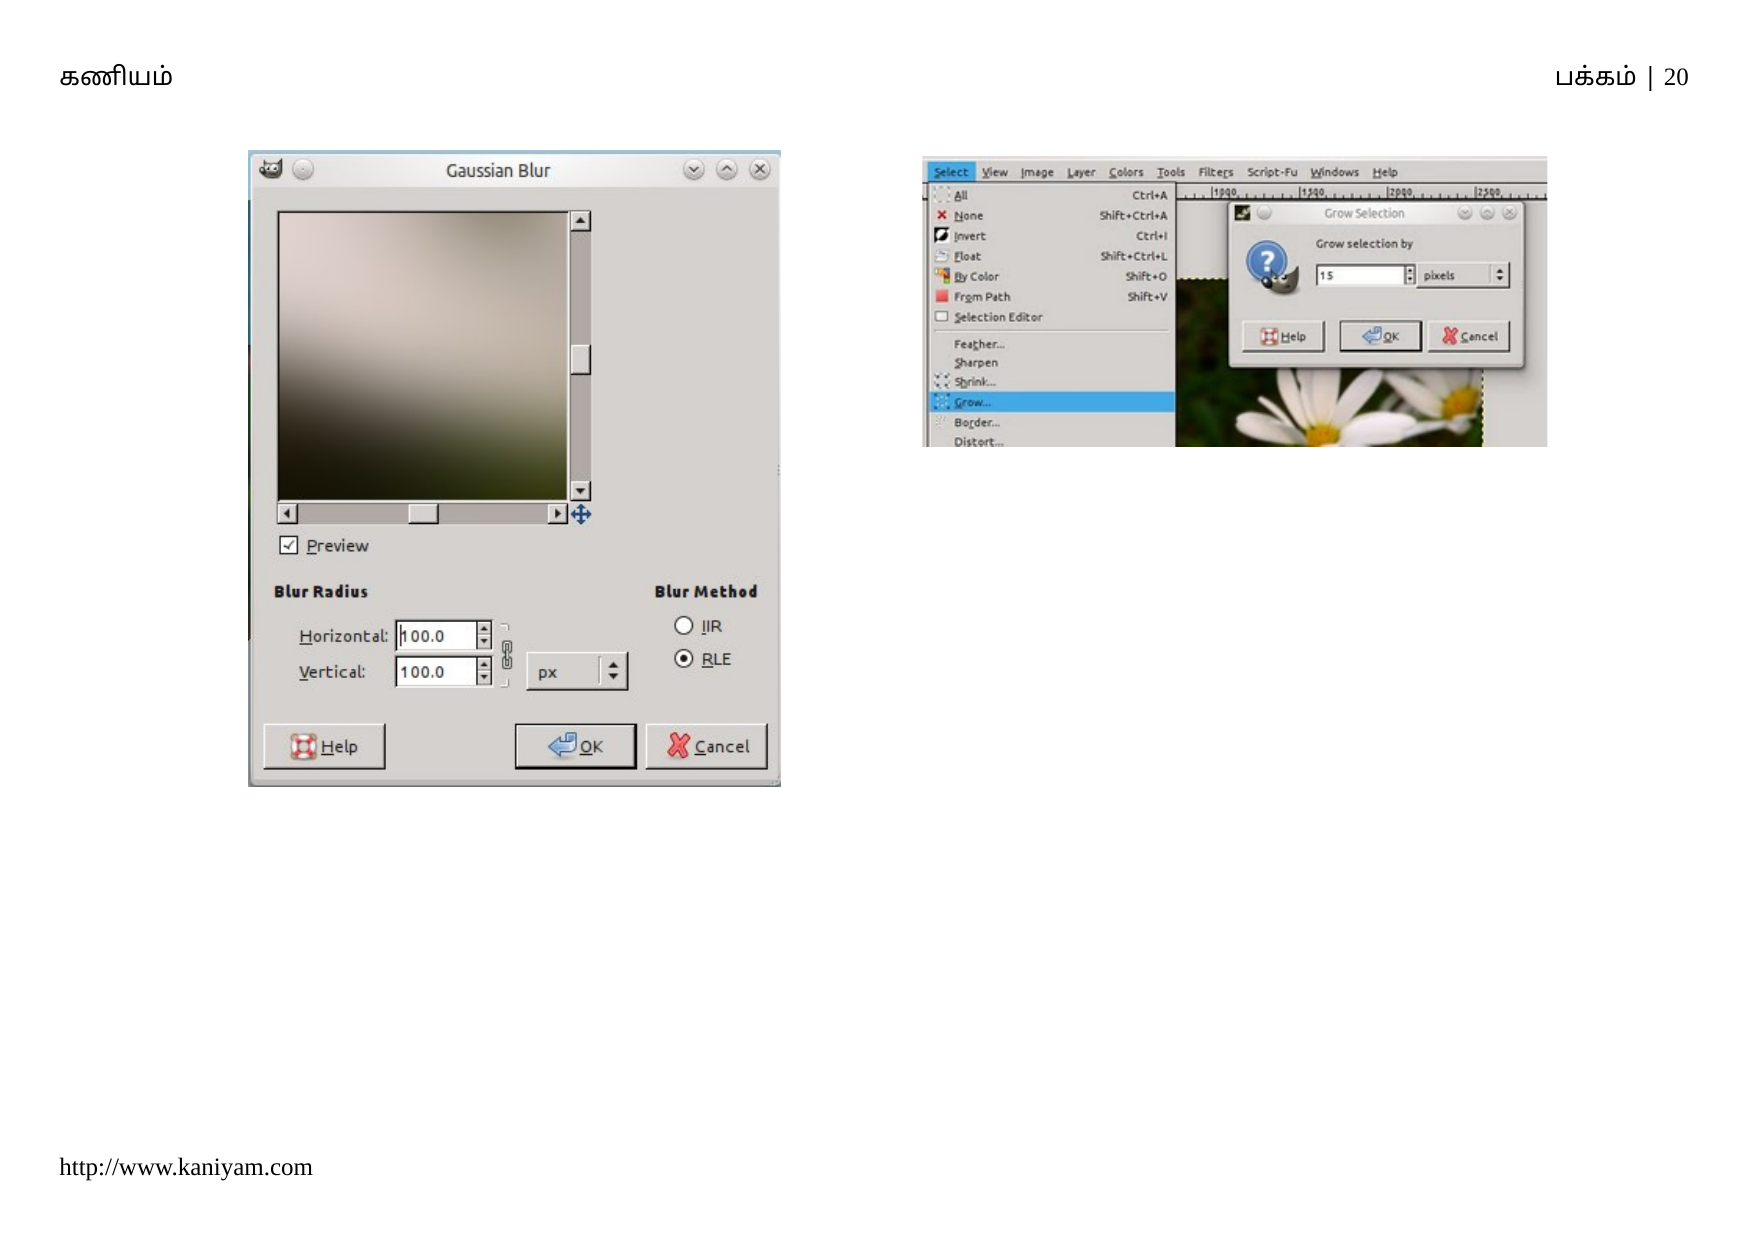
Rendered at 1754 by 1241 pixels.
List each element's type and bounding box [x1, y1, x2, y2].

picture [922, 156, 1548, 447]
picture [248, 150, 781, 787]
